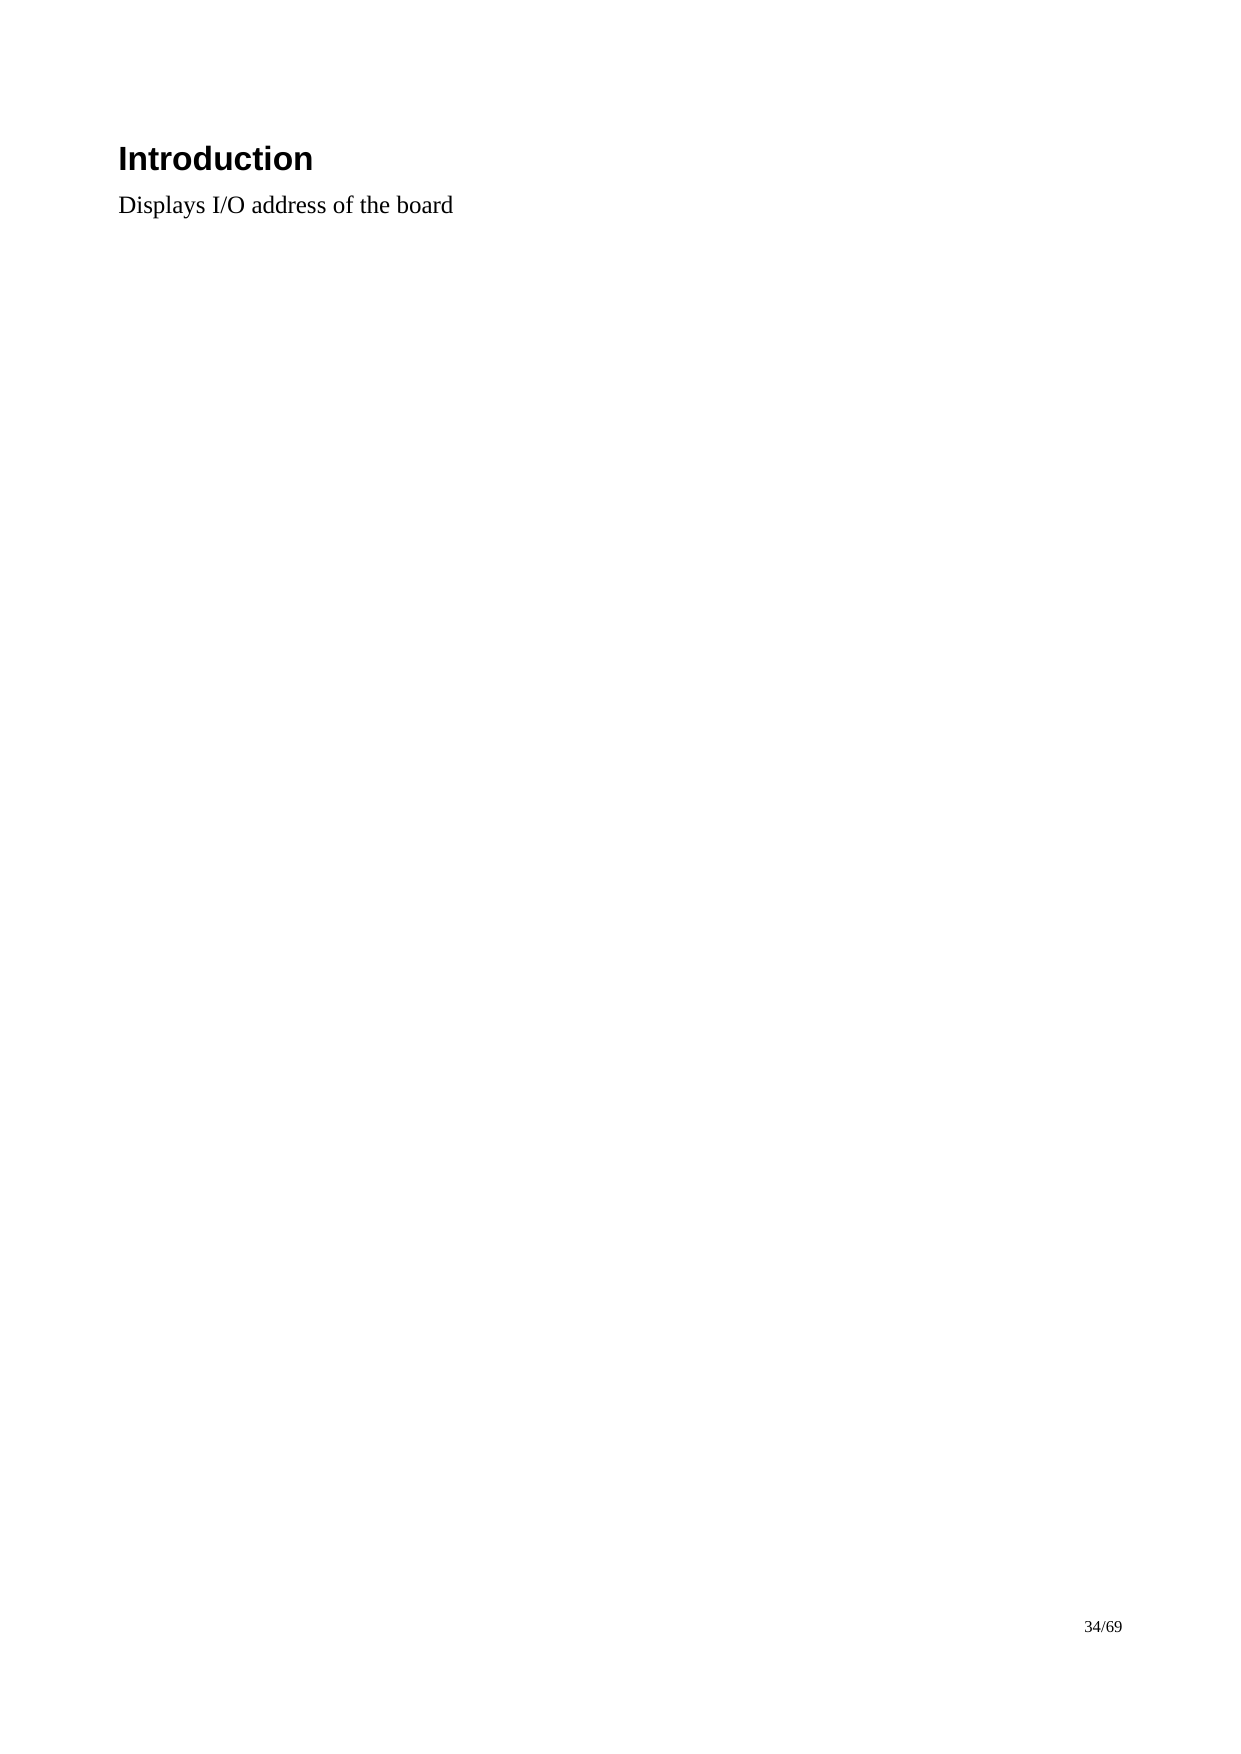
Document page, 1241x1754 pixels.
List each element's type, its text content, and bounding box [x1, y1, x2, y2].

text Displays I/O address of the board [118, 190, 1122, 219]
subtitle Introduction [118, 139, 1122, 178]
